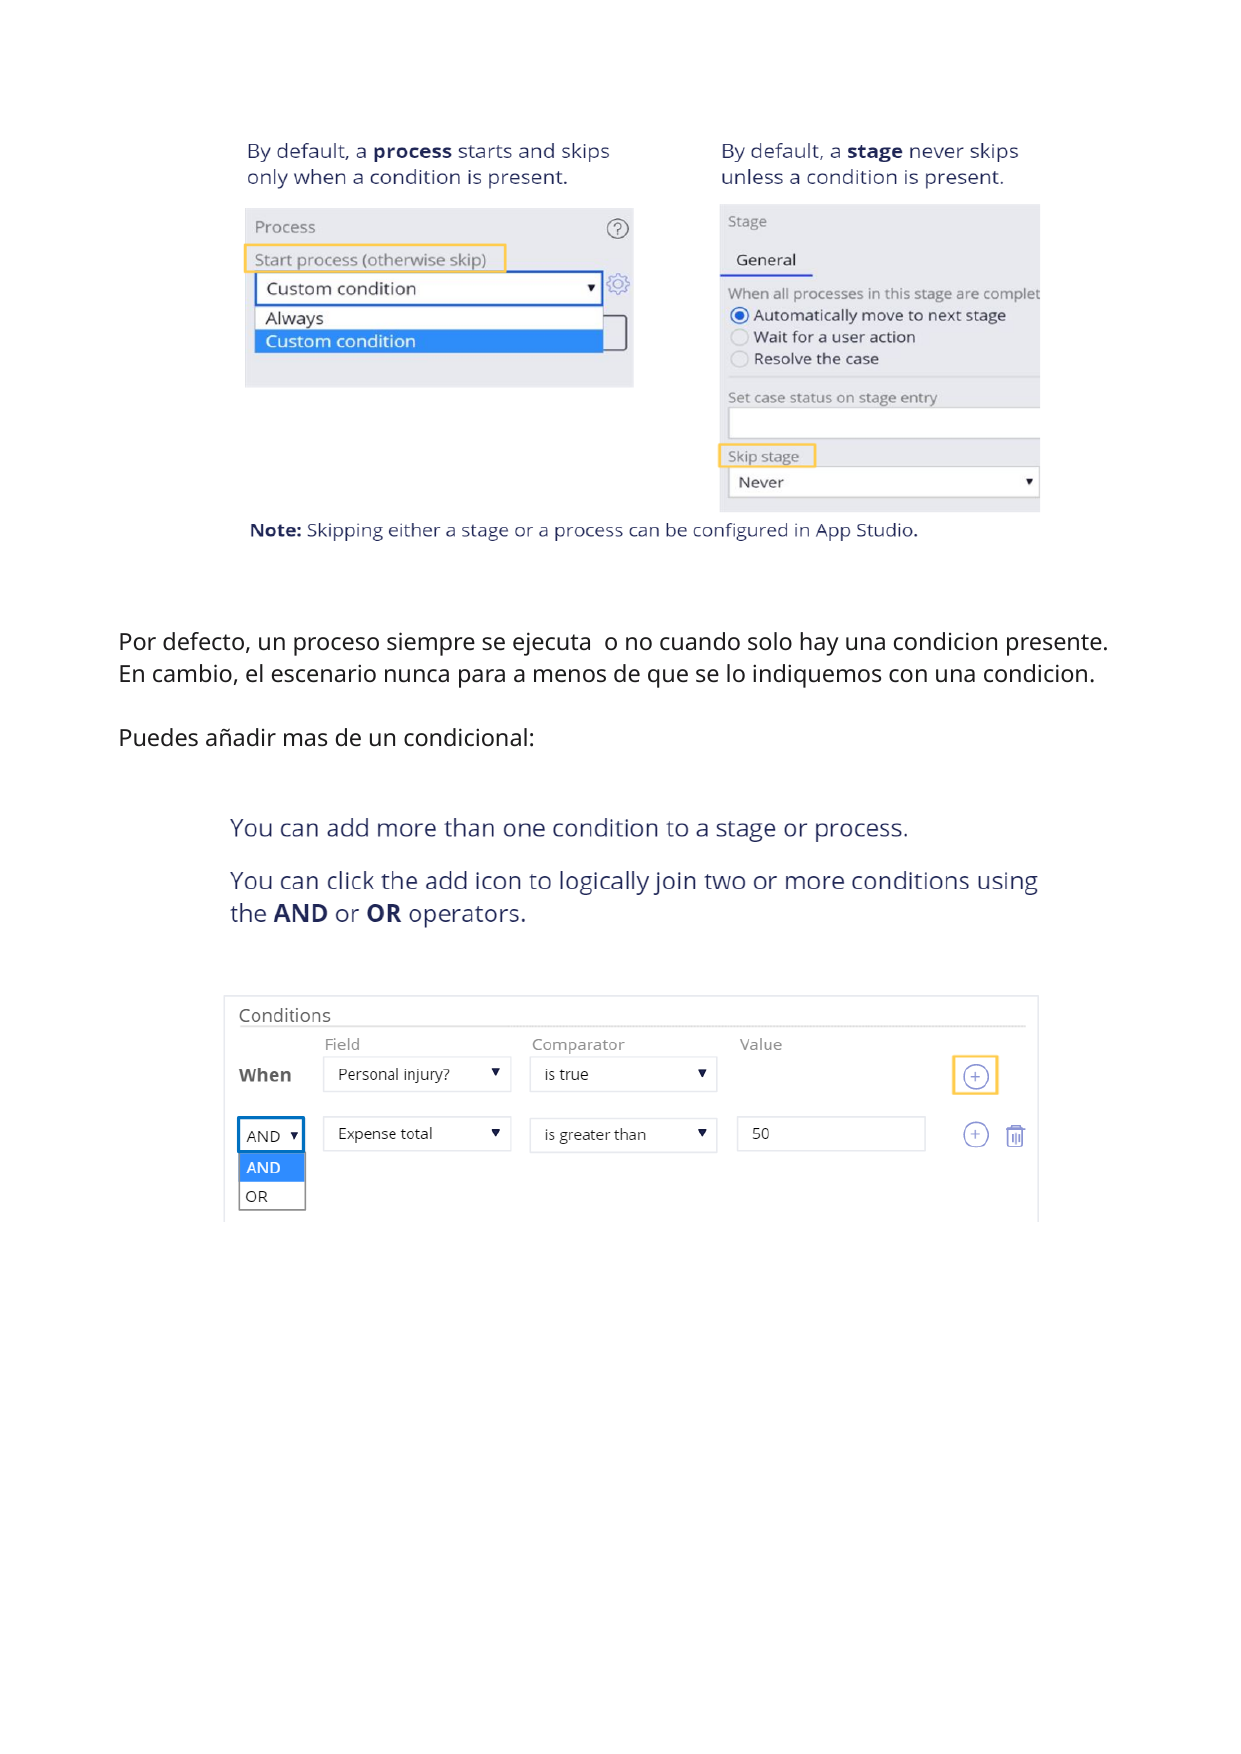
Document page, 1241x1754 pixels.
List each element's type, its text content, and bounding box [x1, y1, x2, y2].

text Puedes añadir mas de un condicional: [118, 721, 1122, 753]
text En cambio, el escenario nunca para a menos de que se lo indiquemos con una condicion. [118, 657, 1122, 689]
text Por defecto, un proceso siempre se ejecuta o no cuando solo hay una condicion presente. [118, 625, 1122, 657]
